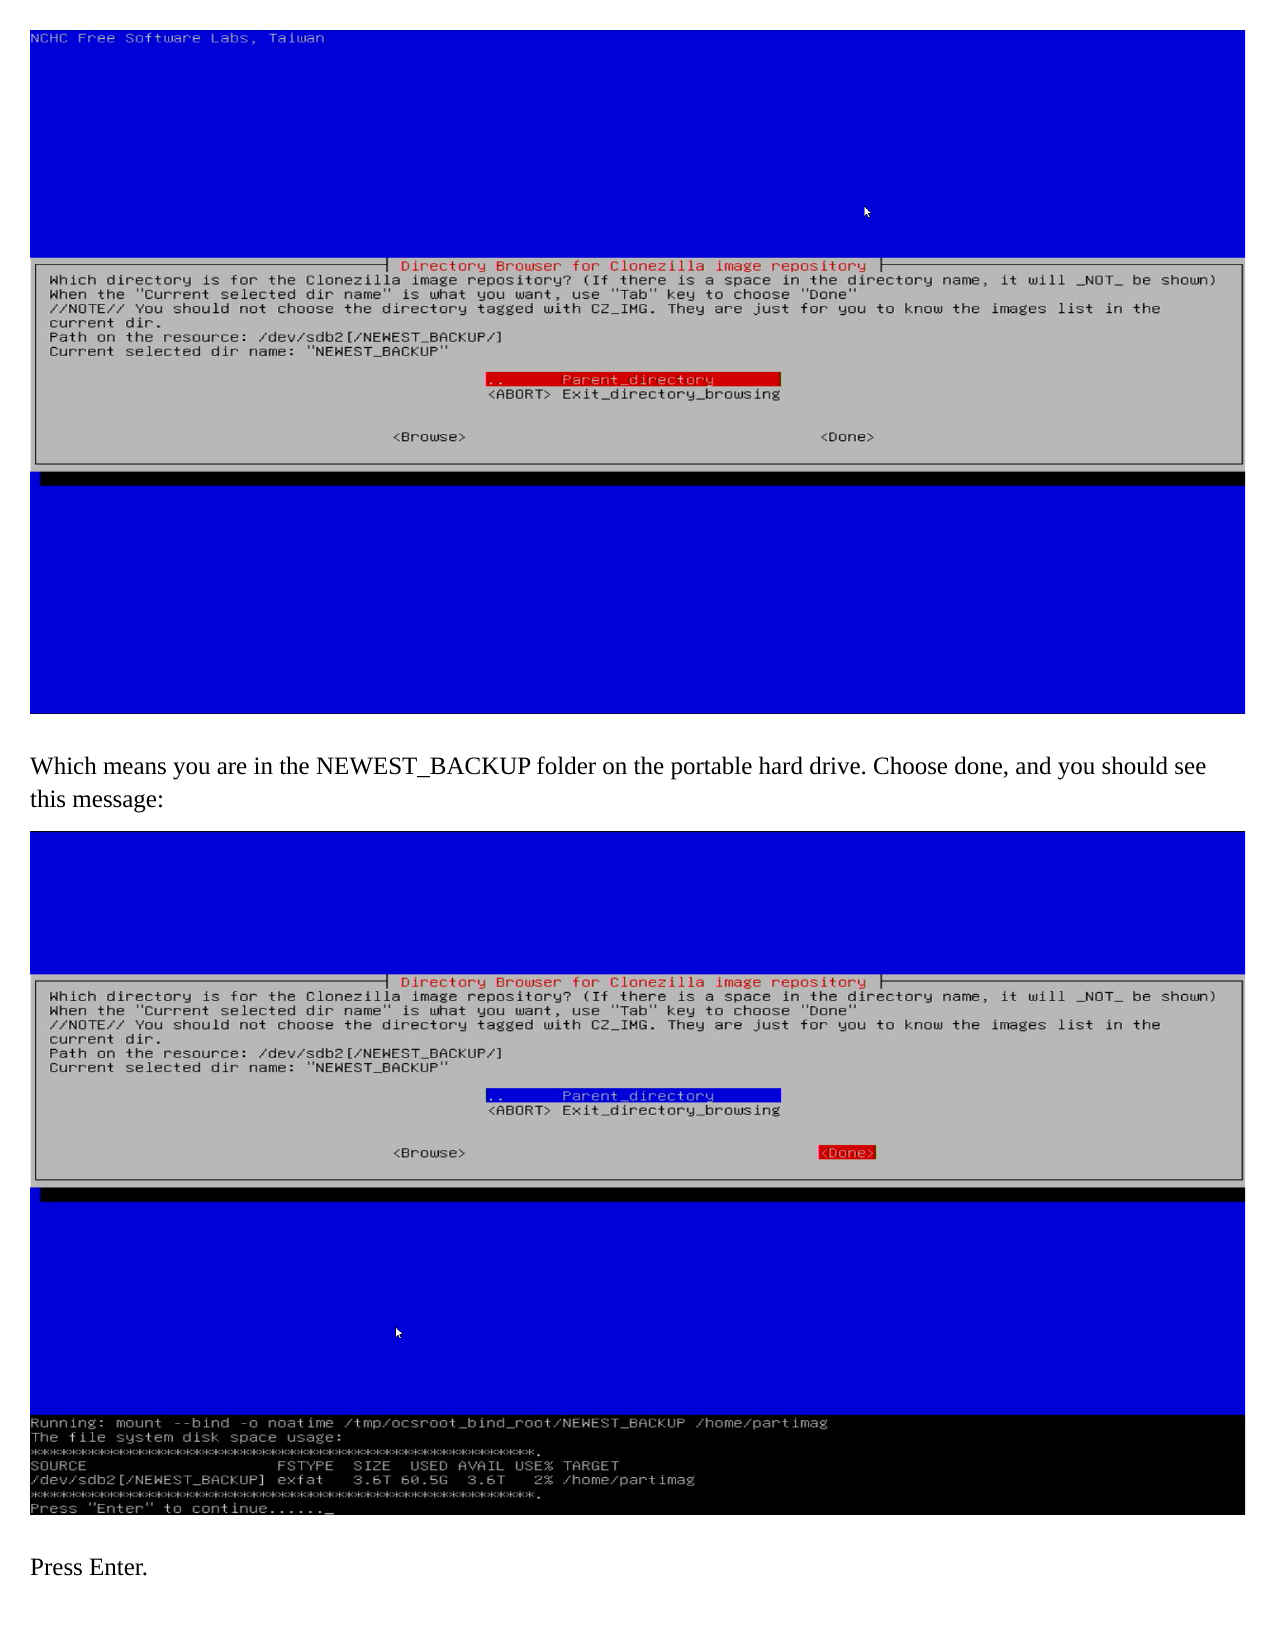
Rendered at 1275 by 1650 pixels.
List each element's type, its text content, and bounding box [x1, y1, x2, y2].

text Which means you are in the NEWEST_BACKUP folder on the portable hard drive. Choose done, and you should see this message: [30, 714, 1245, 812]
picture [30, 30, 1246, 714]
picture [30, 831, 1246, 1515]
text Press Enter. [30, 1515, 1245, 1581]
